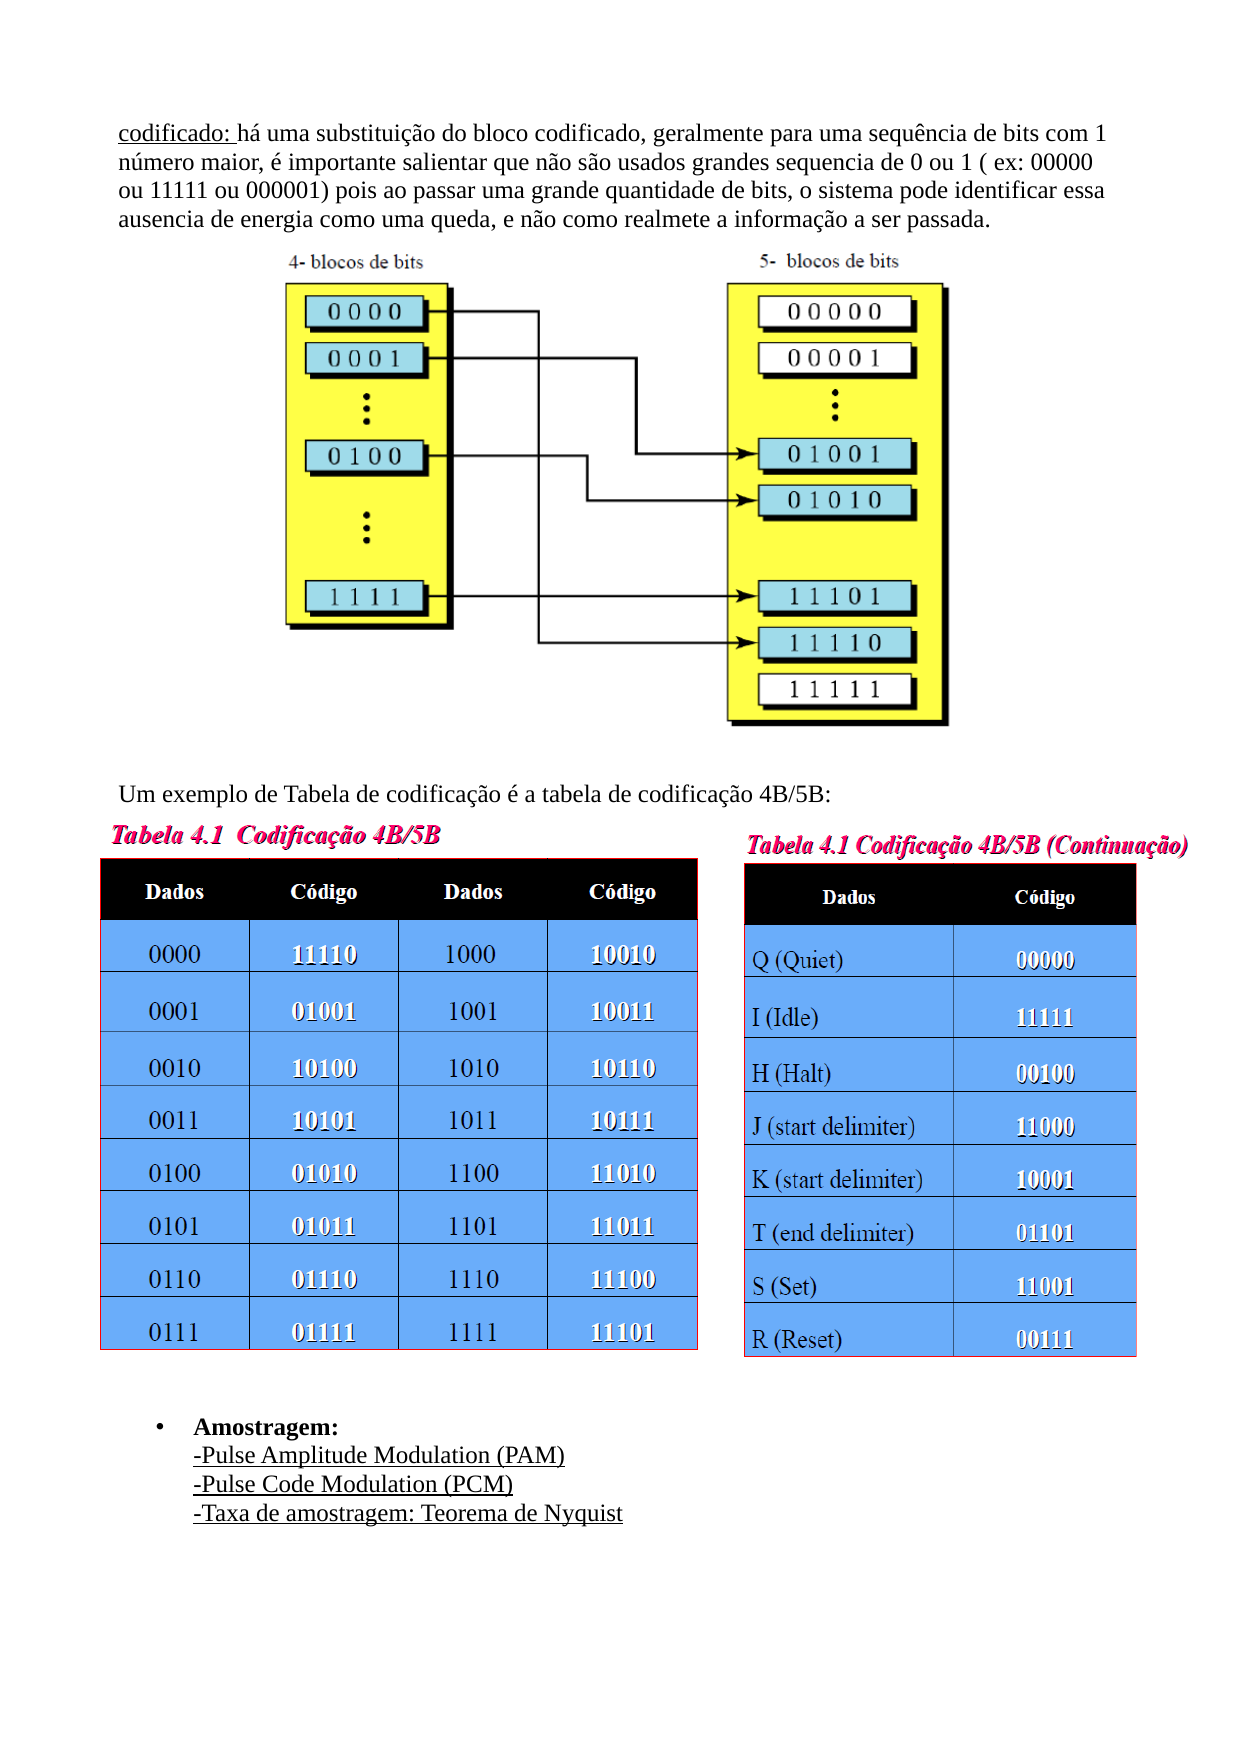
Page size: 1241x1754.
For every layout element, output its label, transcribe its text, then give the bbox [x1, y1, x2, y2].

picture [73, 813, 1192, 1366]
text Um exemplo de Tabela de codificação é a tabela de codificação 4B/5B: [118, 779, 1122, 808]
list -Pulse Amplitude Modulation (PAM) [156, 1441, 1122, 1469]
list -Taxa de amostragem: Teorema de Nyquist [156, 1498, 1122, 1527]
picture [260, 245, 980, 728]
text codificado: há uma substituição do bloco codificado, geralmente para uma sequência de bits com 1 número maior, é importante salientar que não são usados grandes sequencia de 0 ou 1 ( ex: 00000 ou 11111 ou 000001) pois ao passar uma grande quantidade de bits, o sistema pode identificar essa ausencia de energia como uma queda, e não como realmete a informação a ser passada. [118, 118, 1122, 233]
list -Pulse Code Modulation (PCM) [156, 1469, 1122, 1498]
list Amostragem: [156, 1412, 1122, 1441]
